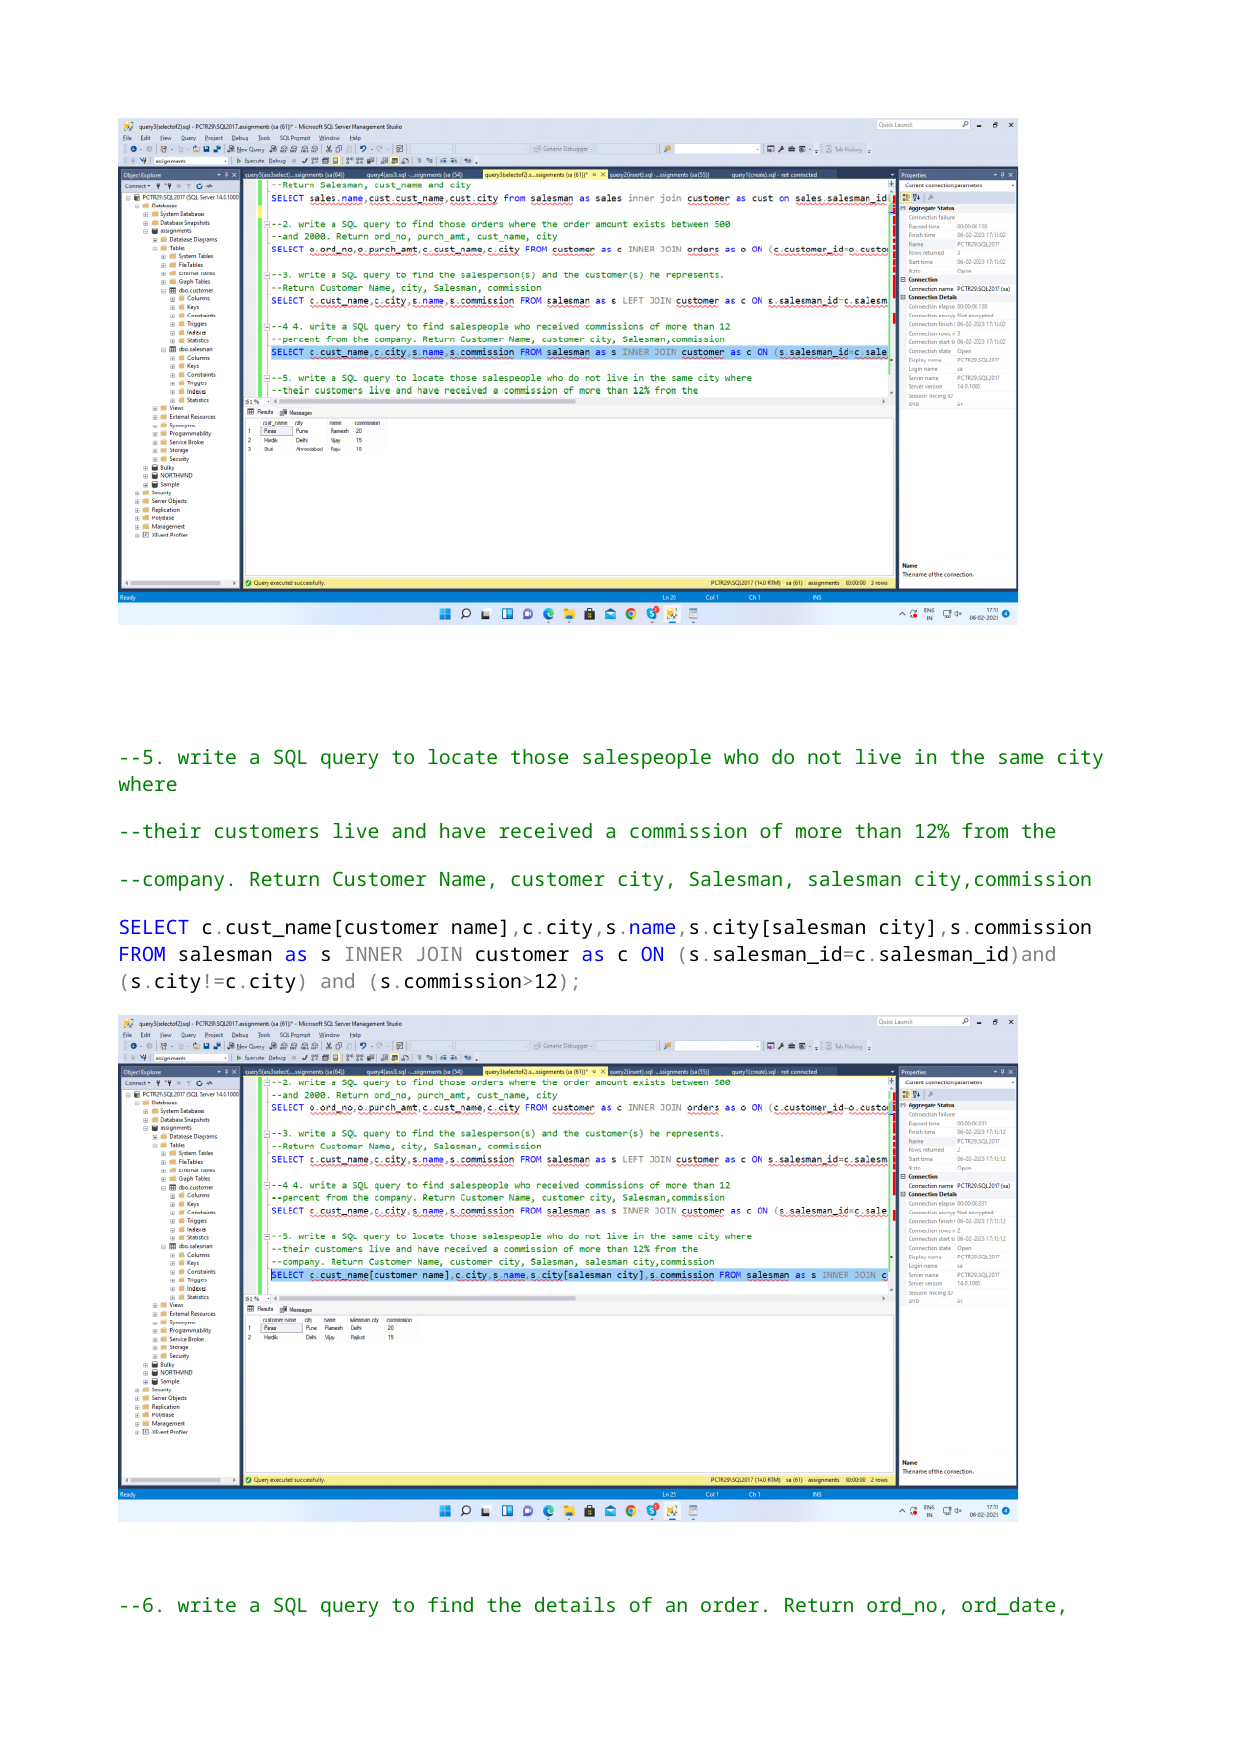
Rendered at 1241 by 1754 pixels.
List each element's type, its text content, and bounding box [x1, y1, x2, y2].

text --6. write a SQL query to find the details of an order. Return ord_no, ord_date, [118, 1591, 1122, 1618]
text --company. Return Customer Name, customer city, Salesman, salesman city,commission [118, 866, 1122, 892]
text --5. write a SQL query to locate those salespeople who do not live in the same city where [118, 743, 1122, 797]
text --their customers live and have received a commission of more than 12% from the [118, 818, 1122, 845]
text SELECT c.cust_name[customer name],c.city,s.name,s.city[salesman city],s.commission FROM salesman as s INNER JOIN customer as c ON (s.salesman_id=c.salesman_id)and (s.city!=c.city) and (s.commission>12); [118, 913, 1122, 994]
